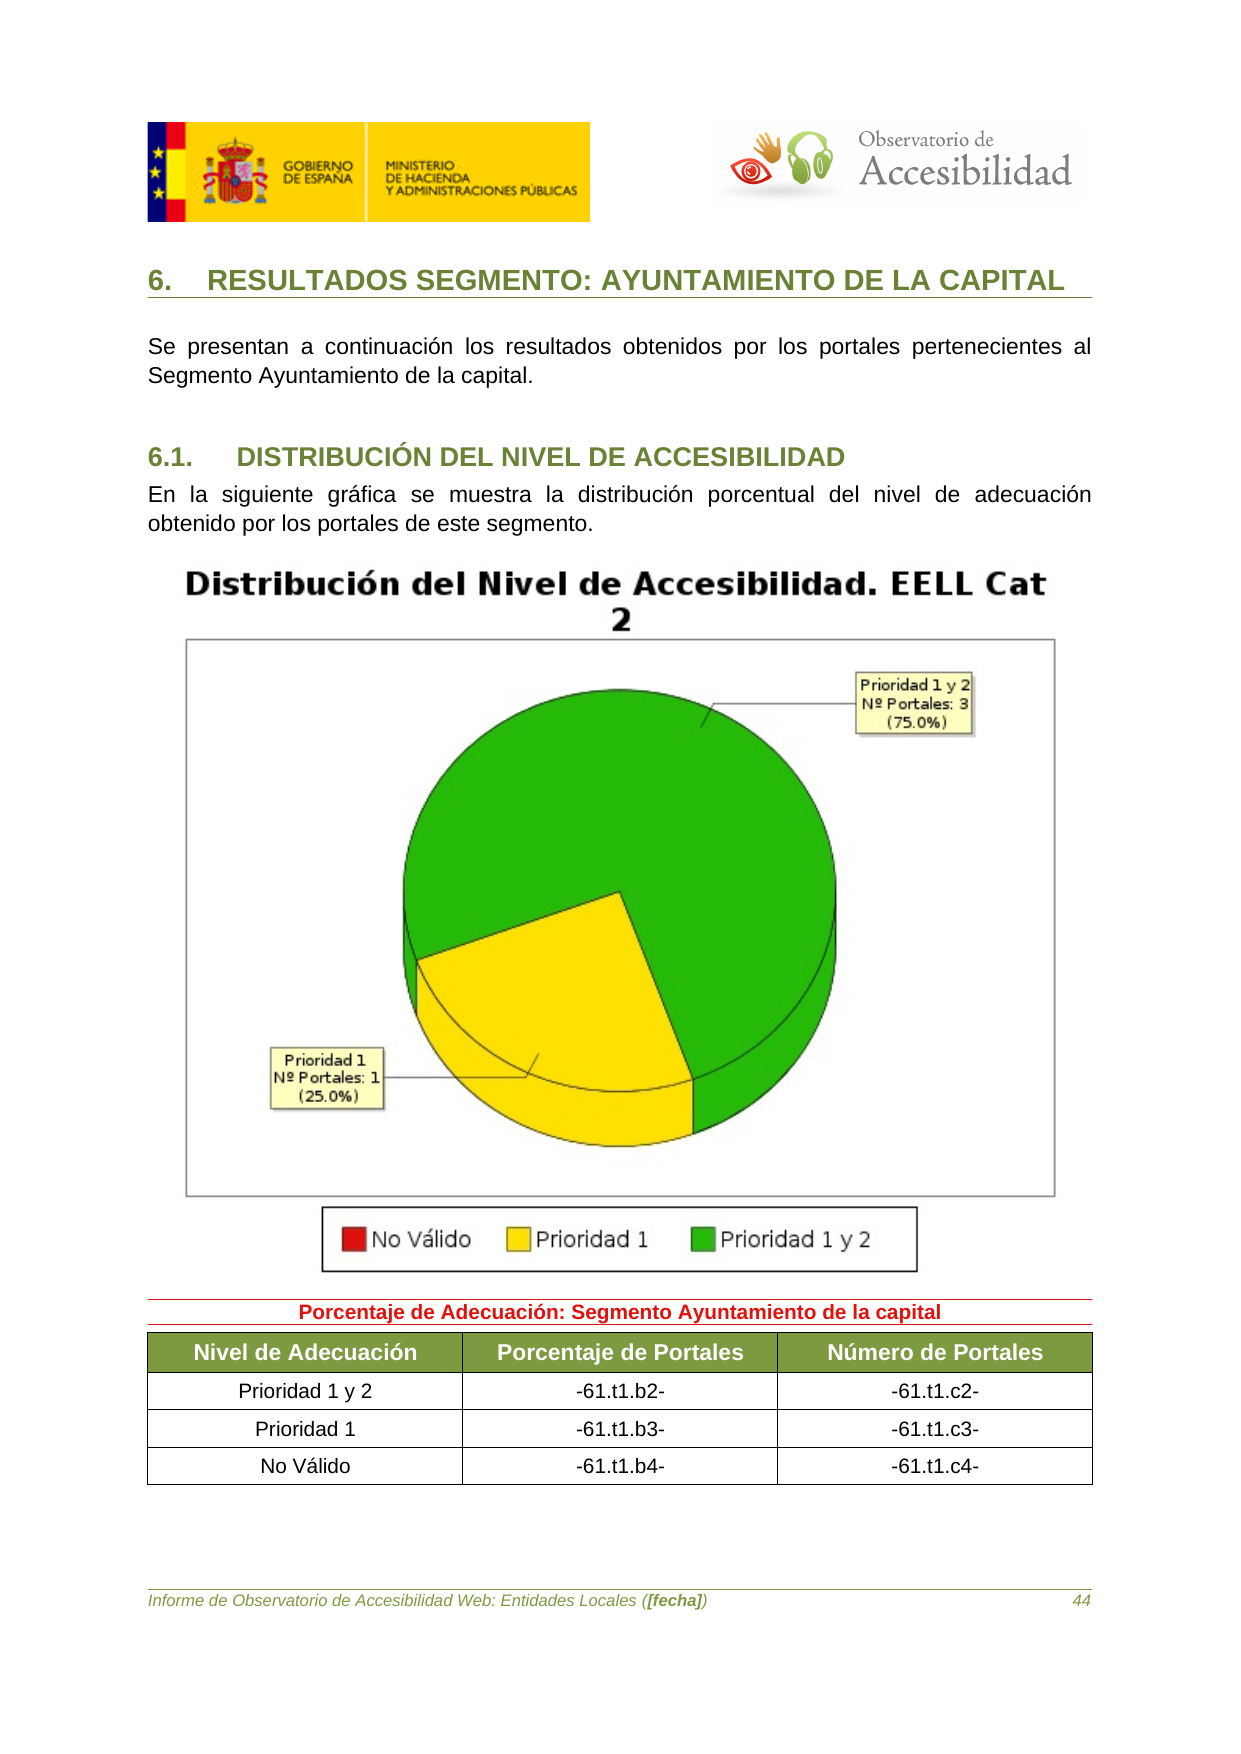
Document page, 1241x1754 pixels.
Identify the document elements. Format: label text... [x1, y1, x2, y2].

table_cell -61.t1.c4- [778, 1448, 1092, 1484]
table_cell -61.t1.b2- [463, 1373, 777, 1409]
table_header Nivel de Adecuación [148, 1333, 462, 1372]
text Se presentan a continuación los resultados obtenidos por los portales pertenecientes al Segmento Ayuntamiento de la capital. [148, 333, 1092, 388]
picture [178, 564, 1062, 1274]
table_cell No Válido [148, 1448, 462, 1484]
table_cell Prioridad 1 [148, 1410, 462, 1447]
subtitle Resultados Segmento: Ayuntamiento de la capital [148, 263, 1092, 297]
picture [710, 122, 1086, 205]
table_cell -61.t1.c3- [778, 1410, 1092, 1447]
table_cell Prioridad 1 y 2 [148, 1373, 462, 1409]
table_cell -61.t1.b3- [463, 1410, 777, 1447]
table_header Porcentaje de Portales [463, 1333, 777, 1372]
table_cell -61.t1.b4- [463, 1448, 777, 1484]
table_header Número de Portales [778, 1333, 1092, 1372]
list Distribución del nivel de accesibilidad [148, 441, 1092, 472]
text Porcentaje de Adecuación: Segmento Ayuntamiento de la capital [148, 1300, 1092, 1324]
table_cell -61.t1.c2- [778, 1373, 1092, 1409]
picture [147, 122, 591, 222]
text En la siguiente gráfica se muestra la distribución porcentual del nivel de adecuación obtenido por los portales de este segmento. [148, 481, 1092, 537]
